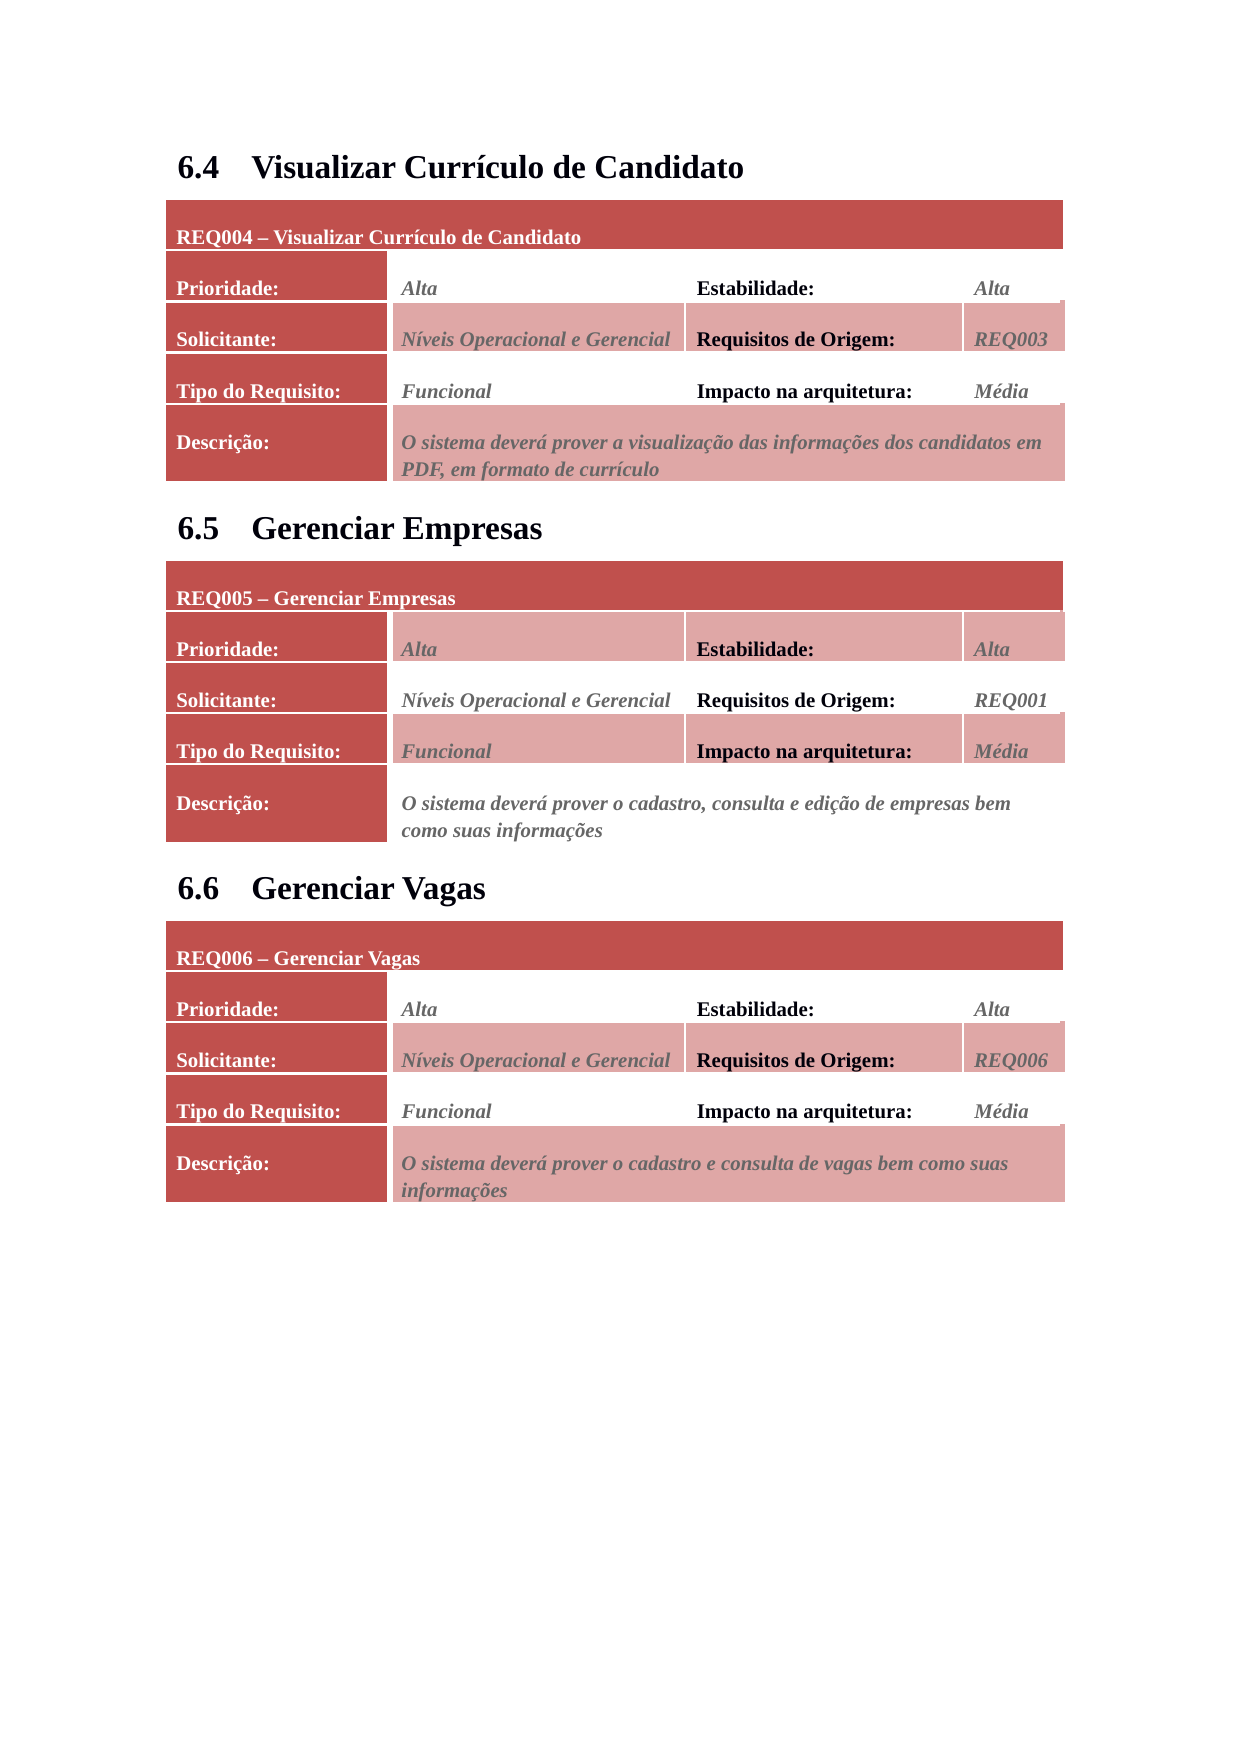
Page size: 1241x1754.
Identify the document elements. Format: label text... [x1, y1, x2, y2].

table_cell Prioridade: [166, 251, 387, 300]
text 6.5 Gerenciar Empresas [177, 508, 1063, 547]
table_cell O sistema deverá prover a visualização das informações dos candidatos em PDF, em formato de currículo [393, 403, 1065, 481]
table_cell Alta [964, 249, 1065, 300]
table_cell Estabilidade: [686, 612, 962, 661]
table_cell O sistema deverá prover o cadastro e consulta de vagas bem como suas informações [393, 1124, 1065, 1202]
table_cell Requisitos de Origem: [686, 663, 962, 712]
table_cell Tipo do Requisito: [166, 354, 387, 403]
table_cell Descrição: [166, 405, 387, 481]
table_cell Alta [393, 612, 684, 661]
table_header REQ004 – Visualizar Currículo de Candidato [166, 200, 1063, 249]
table_cell Alta [964, 610, 1065, 661]
table_cell Prioridade: [166, 972, 387, 1021]
table_cell Alta [393, 972, 684, 1021]
table_cell Estabilidade: [686, 251, 962, 300]
table_header REQ006 – Gerenciar Vagas [166, 921, 1063, 970]
table_cell Descrição: [166, 1126, 387, 1202]
table_cell Requisitos de Origem: [686, 303, 962, 351]
table_cell Prioridade: [166, 612, 387, 661]
table_cell O sistema deverá prover o cadastro, consulta e edição de empresas bem como suas informações [393, 763, 1065, 842]
table_header REQ005 – Gerenciar Empresas [166, 561, 1063, 610]
table_cell Impacto na arquitetura: [686, 714, 962, 763]
table_cell REQ001 [964, 661, 1065, 712]
table_cell Impacto na arquitetura: [686, 354, 962, 403]
table_cell Descrição: [166, 765, 387, 842]
table_cell Tipo do Requisito: [166, 714, 387, 763]
table_cell Solicitante: [166, 303, 387, 351]
table_cell Níveis Operacional e Gerencial [393, 663, 684, 712]
table_cell REQ003 [964, 300, 1065, 351]
table_cell Estabilidade: [686, 972, 962, 1021]
text 6.6 Gerenciar Vagas [177, 869, 1063, 907]
table_cell Níveis Operacional e Gerencial [393, 303, 684, 351]
table_cell Média [964, 1073, 1065, 1123]
table_cell Solicitante: [166, 1023, 387, 1072]
table_cell REQ006 [964, 1021, 1065, 1072]
table_cell Impacto na arquitetura: [686, 1075, 962, 1123]
table_cell Tipo do Requisito: [166, 1075, 387, 1123]
table_cell Funcional [393, 354, 684, 403]
table_cell Solicitante: [166, 663, 387, 712]
text 6.4 Visualizar Currículo de Candidato [177, 148, 1063, 186]
table_cell Funcional [393, 1075, 684, 1123]
table_cell Alta [393, 251, 684, 300]
table_cell Requisitos de Origem: [686, 1023, 962, 1072]
table_cell Níveis Operacional e Gerencial [393, 1023, 684, 1072]
table_cell Média [964, 712, 1065, 763]
table_cell Alta [964, 970, 1065, 1021]
table_cell Média [964, 351, 1065, 403]
table_cell Funcional [393, 714, 684, 763]
